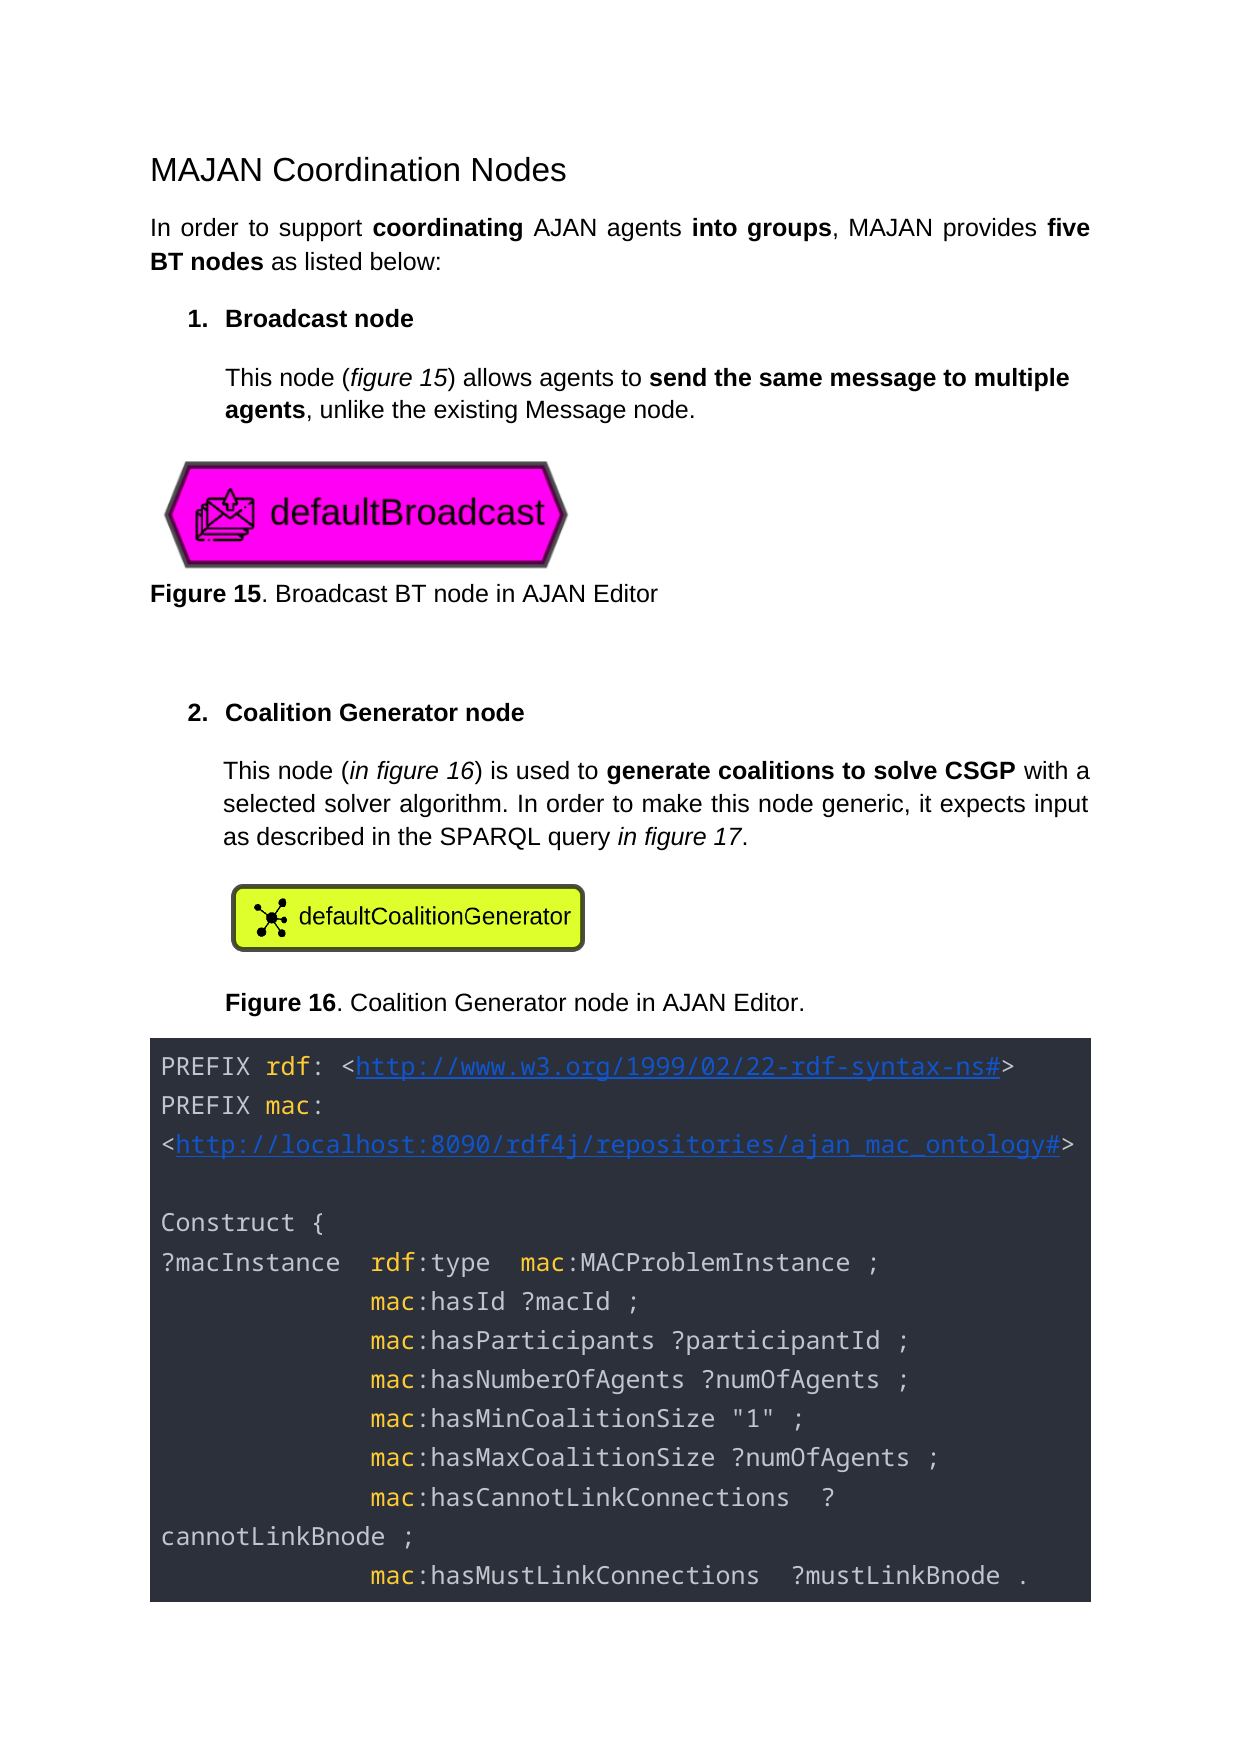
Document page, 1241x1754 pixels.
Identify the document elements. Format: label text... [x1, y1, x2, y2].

picture [225, 879, 588, 956]
text Figure 15. Broadcast BT node in AJAN Editor [150, 579, 1090, 607]
text Figure 16. Coalition Generator node in AJAN Editor. [225, 987, 1090, 1016]
list Coalition Generator node [187, 698, 1090, 726]
text This node (in figure 16) is used to generate coalitions to solve CSGP with a selected solver algorithm. In order to make this node generic, it expects input as described in the SPARQL query in figure 17. [223, 756, 1090, 850]
table_header PREFIX rdf: <http://www.w3.org/1999/02/22-rdf-syntax-ns#> PREFIX mac: <http://localhost:8090/rdf4j/repositories/ajan_mac_ontology#> Construct { ?macInstance rdf:type mac:MACProblemInstance ; mac:hasId ?macId ; mac:hasParticipants ?participantId ; mac:hasNumberOfAgents ?numOfAgents ; mac:hasMinCoalitionSize "1" ; mac:hasMaxCoalitionSize ?numOfAgents ; mac:hasCannotLinkConnections ?cannotLinkBnode ; mac:hasMustLinkConnections ?mustLinkBnode . [150, 1038, 1091, 1602]
picture [150, 453, 578, 575]
list Broadcast node [187, 304, 1090, 333]
text In order to support coordinating AJAN agents into groups, MAJAN provides five BT nodes as listed below: [150, 213, 1090, 275]
subtitle MAJAN Coordination Nodes [150, 150, 1090, 188]
text This node (figure 15) allows agents to send the same message to multiple agents, unlike the existing Message node. [225, 362, 1090, 424]
